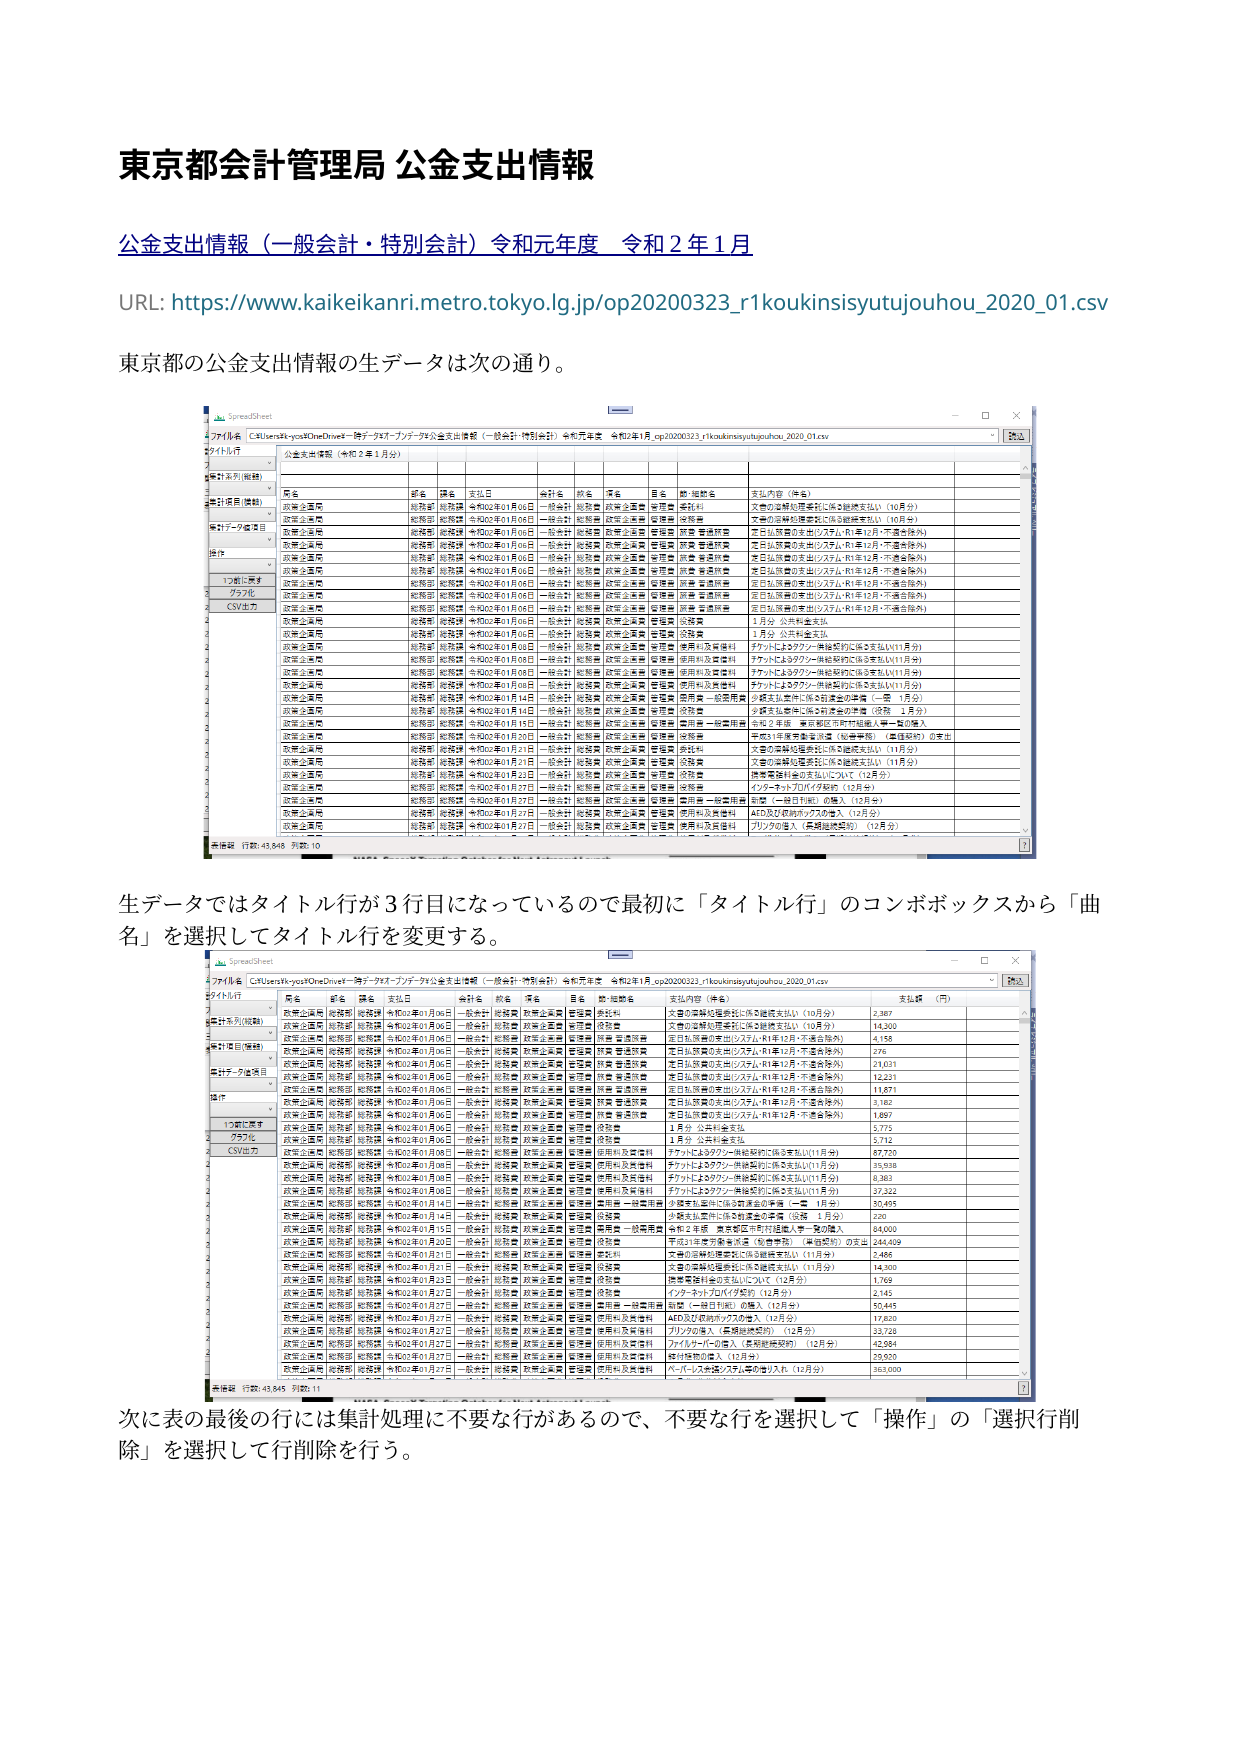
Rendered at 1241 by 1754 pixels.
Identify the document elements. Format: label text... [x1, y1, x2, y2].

text 公金支出情報（一般会計・特別会計）令和元年度 令和2年1月 [118, 229, 1122, 258]
text 次に表の最後の行には集計処理に不要な行があるので、不要な行を選択して「操作」の「選択行削除」を選択して行削除を行う。 [118, 1293, 1122, 1465]
subtitle 東京都会計管理局 公金支出情報 [118, 139, 1122, 187]
picture [204, 950, 1036, 1402]
text 生データではタイトル行が3行目になっているので最初に「タイトル行」のコンボボックスから「曲名」を選択してタイトル行を変更する。 [118, 887, 1122, 950]
picture [203, 406, 1037, 859]
text URL: https://www.kaikeikanri.metro.tokyo.lg.jp/op20200323_r1koukinsisyutujouhou_2020_01.csv [118, 287, 1122, 317]
text 東京都の公金支出情報の生データは次の通り。 [118, 346, 1122, 377]
